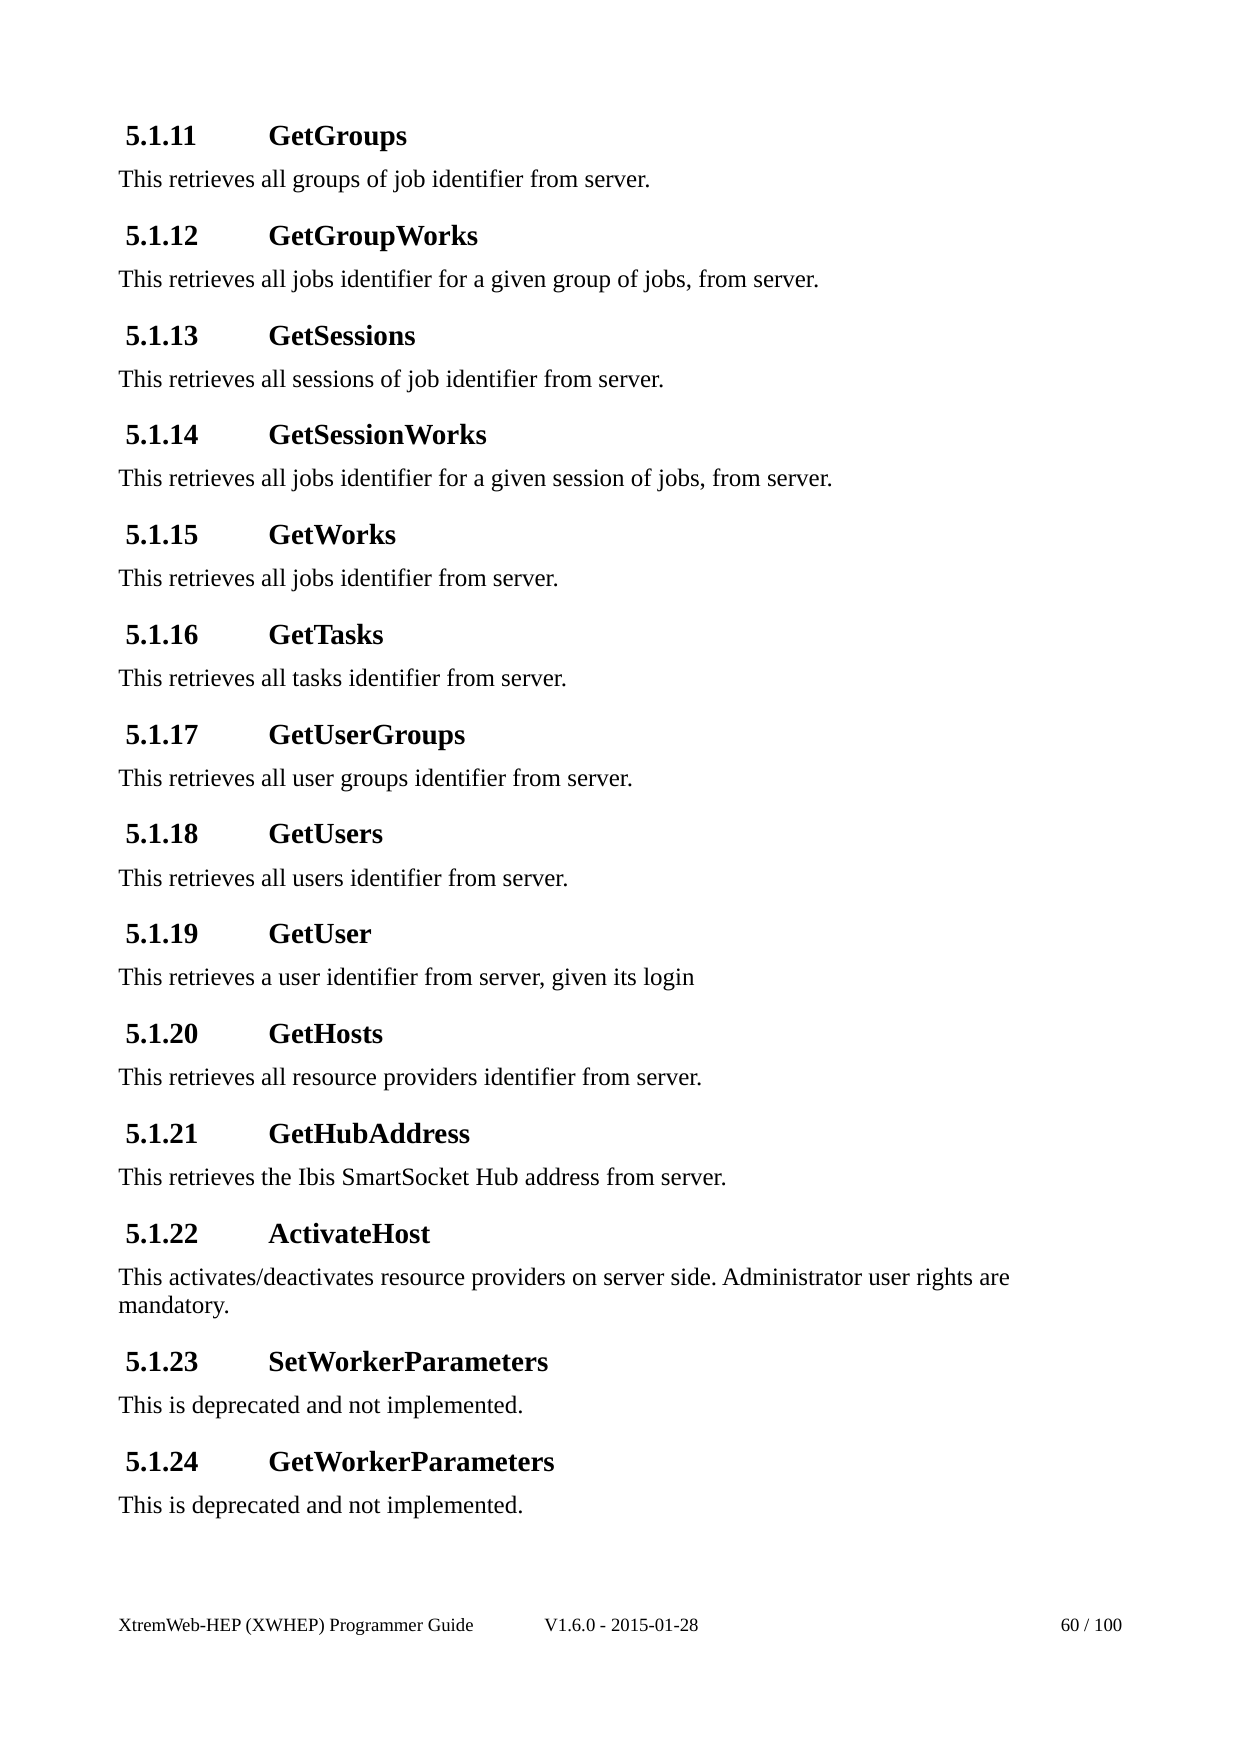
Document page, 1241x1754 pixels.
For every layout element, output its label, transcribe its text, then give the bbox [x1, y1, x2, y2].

text This retrieves all sessions of job identifier from server. [118, 364, 1122, 392]
subtitle GetUserGroups [118, 717, 1122, 750]
subtitle GetWorkerParameters [118, 1444, 1122, 1478]
subtitle GetGroups [118, 118, 1122, 152]
text This retrieves the Ibis SmartSocket Hub address from server. [118, 1162, 1122, 1191]
subtitle GetSessionWorks [118, 417, 1122, 451]
text This is deprecated and not implemented. [118, 1390, 1122, 1419]
text This retrieves a user identifier from server, given its login [118, 962, 1122, 991]
text This retrieves all resource providers identifier from server. [118, 1062, 1122, 1091]
subtitle GetUser [118, 916, 1122, 950]
subtitle GetUsers [118, 817, 1122, 850]
subtitle GetTasks [118, 617, 1122, 651]
text This retrieves all jobs identifier for a given session of jobs, from server. [118, 463, 1122, 492]
subtitle SetWorkerParameters [118, 1344, 1122, 1378]
subtitle ActivateHost [118, 1216, 1122, 1249]
subtitle GetHubAddress [118, 1116, 1122, 1149]
text This retrieves all jobs identifier from server. [118, 563, 1122, 592]
text This retrieves all jobs identifier for a given group of jobs, from server. [118, 264, 1122, 293]
text This activates/deactivates resource providers on server side. Administrator user rights are mandatory. [118, 1262, 1122, 1319]
subtitle GetGroupWorks [118, 218, 1122, 251]
subtitle GetSessions [118, 318, 1122, 351]
text This retrieves all groups of job identifier from server. [118, 164, 1122, 193]
text This retrieves all users identifier from server. [118, 863, 1122, 891]
text This retrieves all tasks identifier from server. [118, 663, 1122, 692]
text This is deprecated and not implemented. [118, 1490, 1122, 1519]
subtitle GetHosts [118, 1016, 1122, 1050]
text This retrieves all user groups identifier from server. [118, 763, 1122, 792]
subtitle GetWorks [118, 517, 1122, 551]
